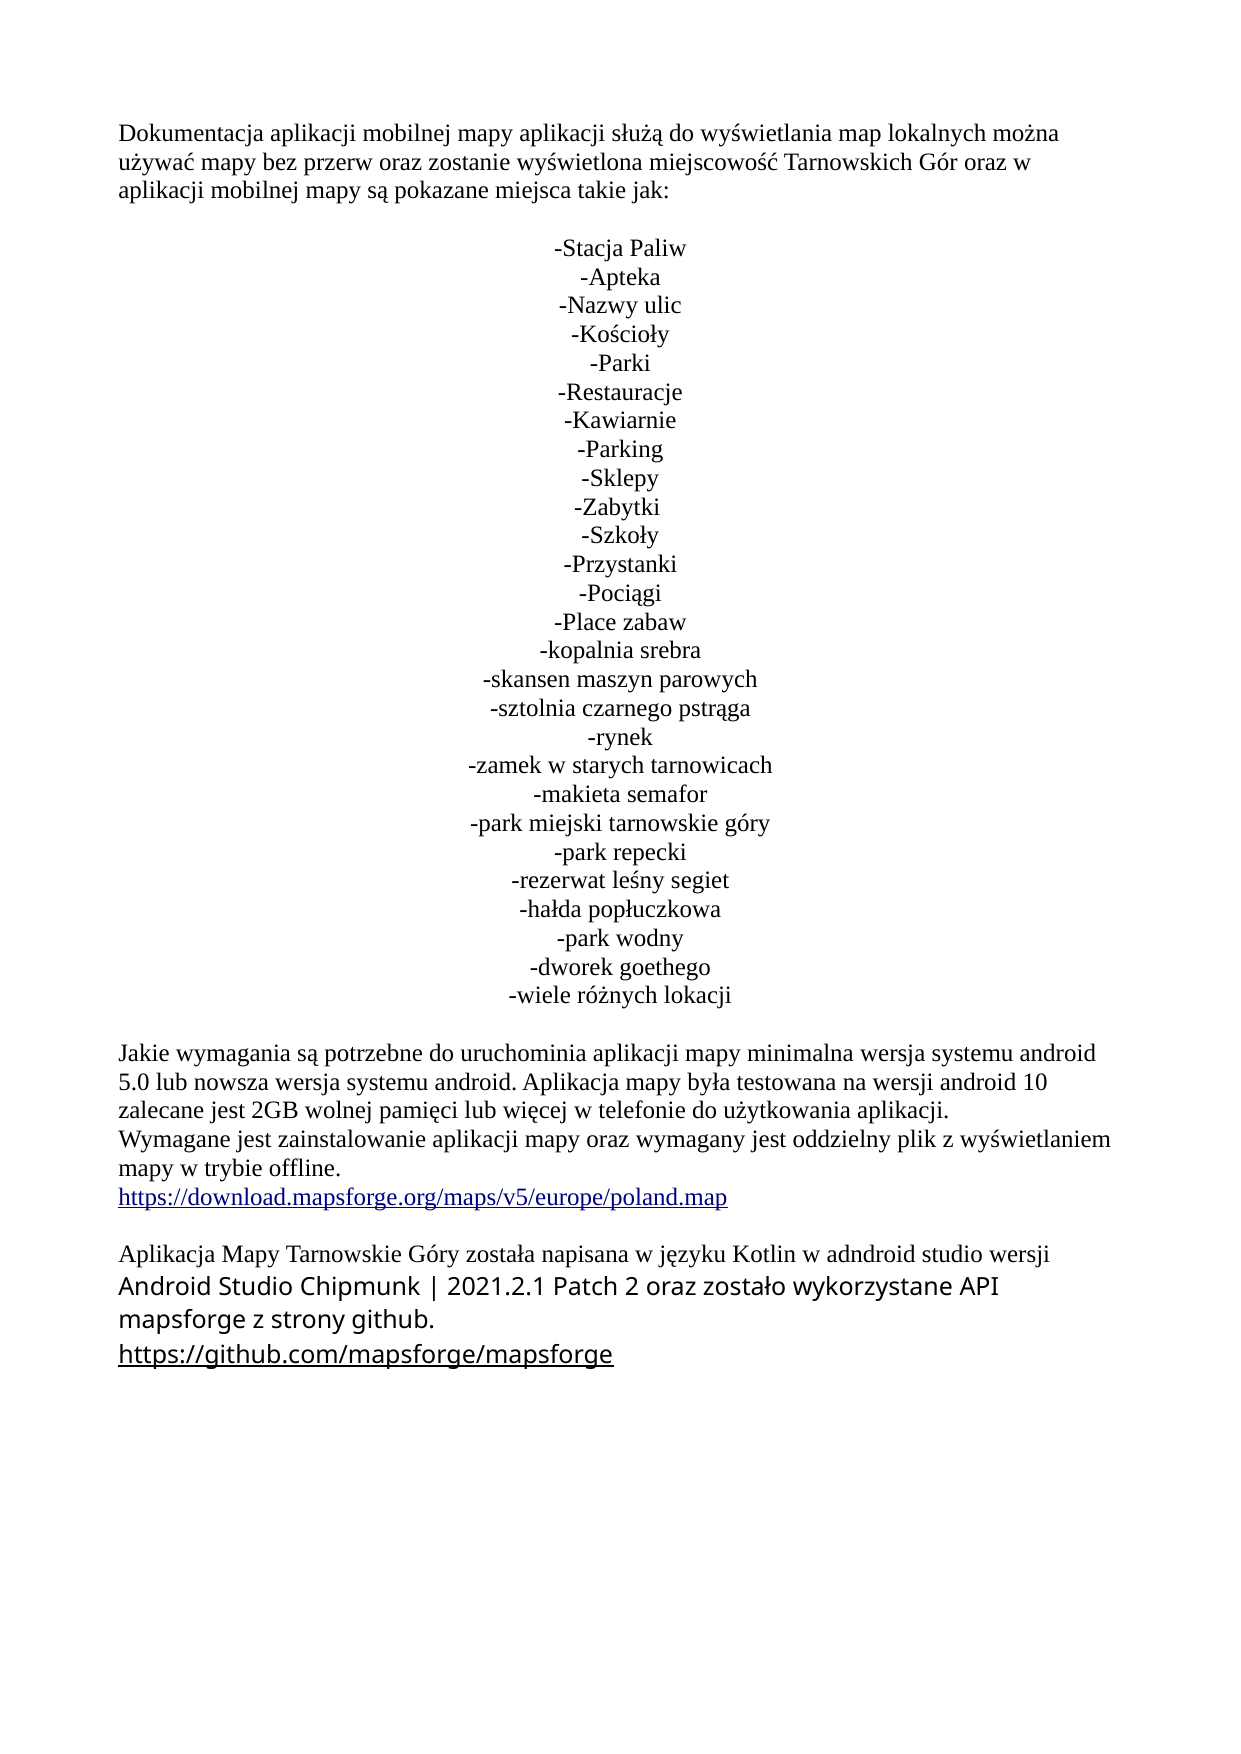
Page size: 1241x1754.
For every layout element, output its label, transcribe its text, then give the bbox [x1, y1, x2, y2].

text -Stacja Paliw [118, 233, 1122, 262]
text https://download.mapsforge.org/maps/v5/europe/poland.map [118, 1182, 1122, 1211]
text -park repecki [118, 837, 1122, 866]
text -skansen maszyn parowych [118, 664, 1122, 693]
text -zamek w starych tarnowicach [118, 751, 1122, 779]
text -hałda popłuczkowa [118, 894, 1122, 923]
text -sztolnia czarnego pstrąga [118, 693, 1122, 722]
text -makieta semafor [118, 779, 1122, 808]
text -Kościoły [118, 319, 1122, 348]
text -Kawiarnie [118, 406, 1122, 434]
text https://github.com/mapsforge/mapsforge [118, 1336, 1122, 1370]
text -Restauracje [118, 377, 1122, 406]
text -kopalnia srebra [118, 636, 1122, 664]
text -wiele różnych lokacji [118, 981, 1122, 1009]
text Dokumentacja aplikacji mobilnej mapy aplikacji służą do wyświetlania map lokalnych można używać mapy bez przerw oraz zostanie wyświetlona miejscowość Tarnowskich Gór oraz w aplikacji mobilnej mapy są pokazane miejsca takie jak: [118, 118, 1122, 204]
text -Przystanki [118, 549, 1122, 578]
text Jakie wymagania są potrzebne do uruchominia aplikacji mapy minimalna wersja systemu android 5.0 lub nowsza wersja systemu android. Aplikacja mapy była testowana na wersji android 10 zalecane jest 2GB wolnej pamięci lub więcej w telefonie do użytkowania aplikacji. [118, 1038, 1122, 1124]
text -dworek goethego [118, 952, 1122, 981]
text -Parking [118, 434, 1122, 463]
text -park miejski tarnowskie góry [118, 808, 1122, 837]
text -Zabytki [118, 492, 1122, 521]
text -Parki [118, 348, 1122, 377]
text -Apteka [118, 262, 1122, 291]
text -Place zabaw [118, 607, 1122, 636]
text -rynek [118, 722, 1122, 751]
text -Szkoły [118, 521, 1122, 549]
text Wymagane jest zainstalowanie aplikacji mapy oraz wymagany jest oddzielny plik z wyświetlaniem mapy w trybie offline. [118, 1124, 1122, 1182]
text Aplikacja Mapy Tarnowskie Góry została napisana w języku Kotlin w adndroid studio wersji Android Studio Chipmunk | 2021.2.1 Patch 2 oraz zostało wykorzystane API mapsforge z strony github. [118, 1239, 1122, 1336]
text -Sklepy [118, 463, 1122, 492]
text -Pociągi [118, 578, 1122, 607]
text -rezerwat leśny segiet [118, 866, 1122, 894]
text -park wodny [118, 923, 1122, 952]
text -Nazwy ulic [118, 291, 1122, 319]
